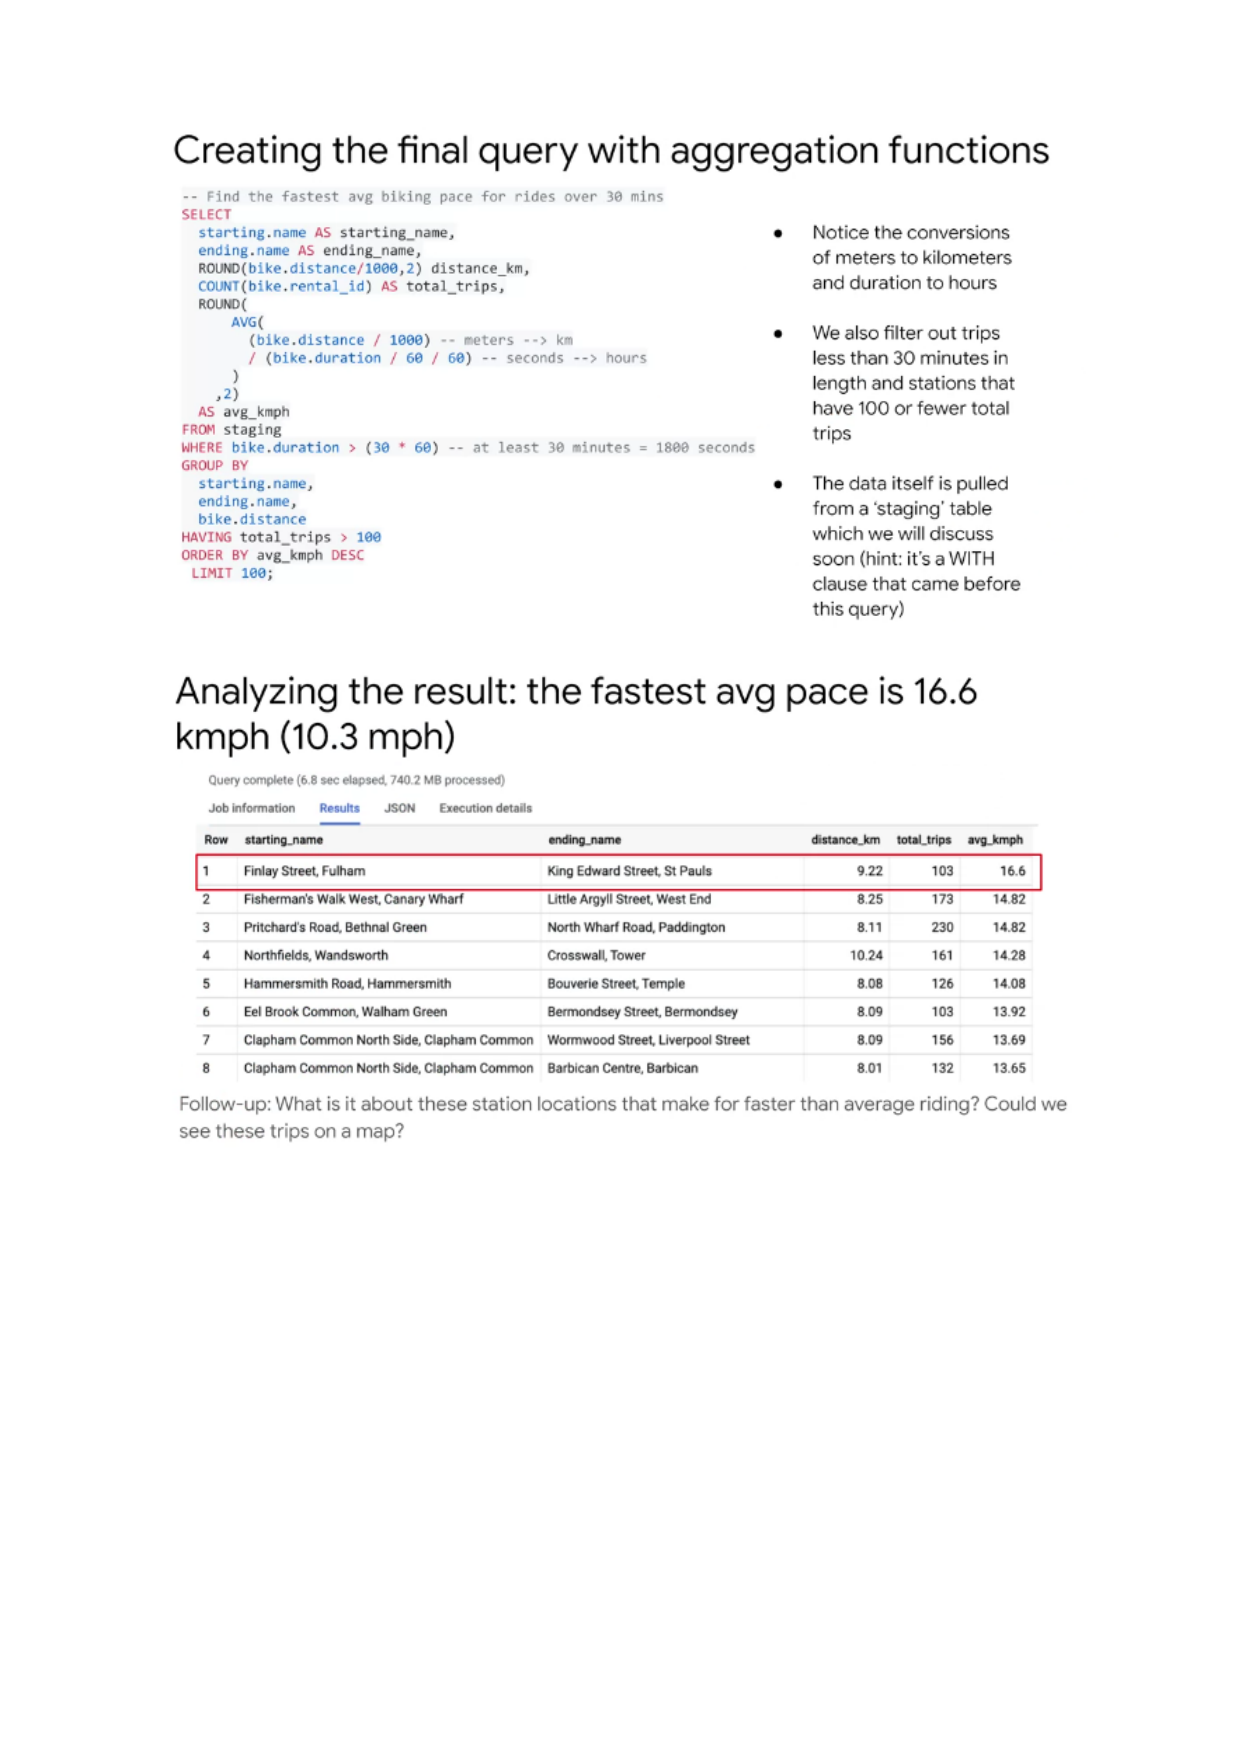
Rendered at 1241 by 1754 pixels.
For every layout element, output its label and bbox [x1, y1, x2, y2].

picture [118, 658, 1123, 1148]
picture [118, 118, 1123, 630]
